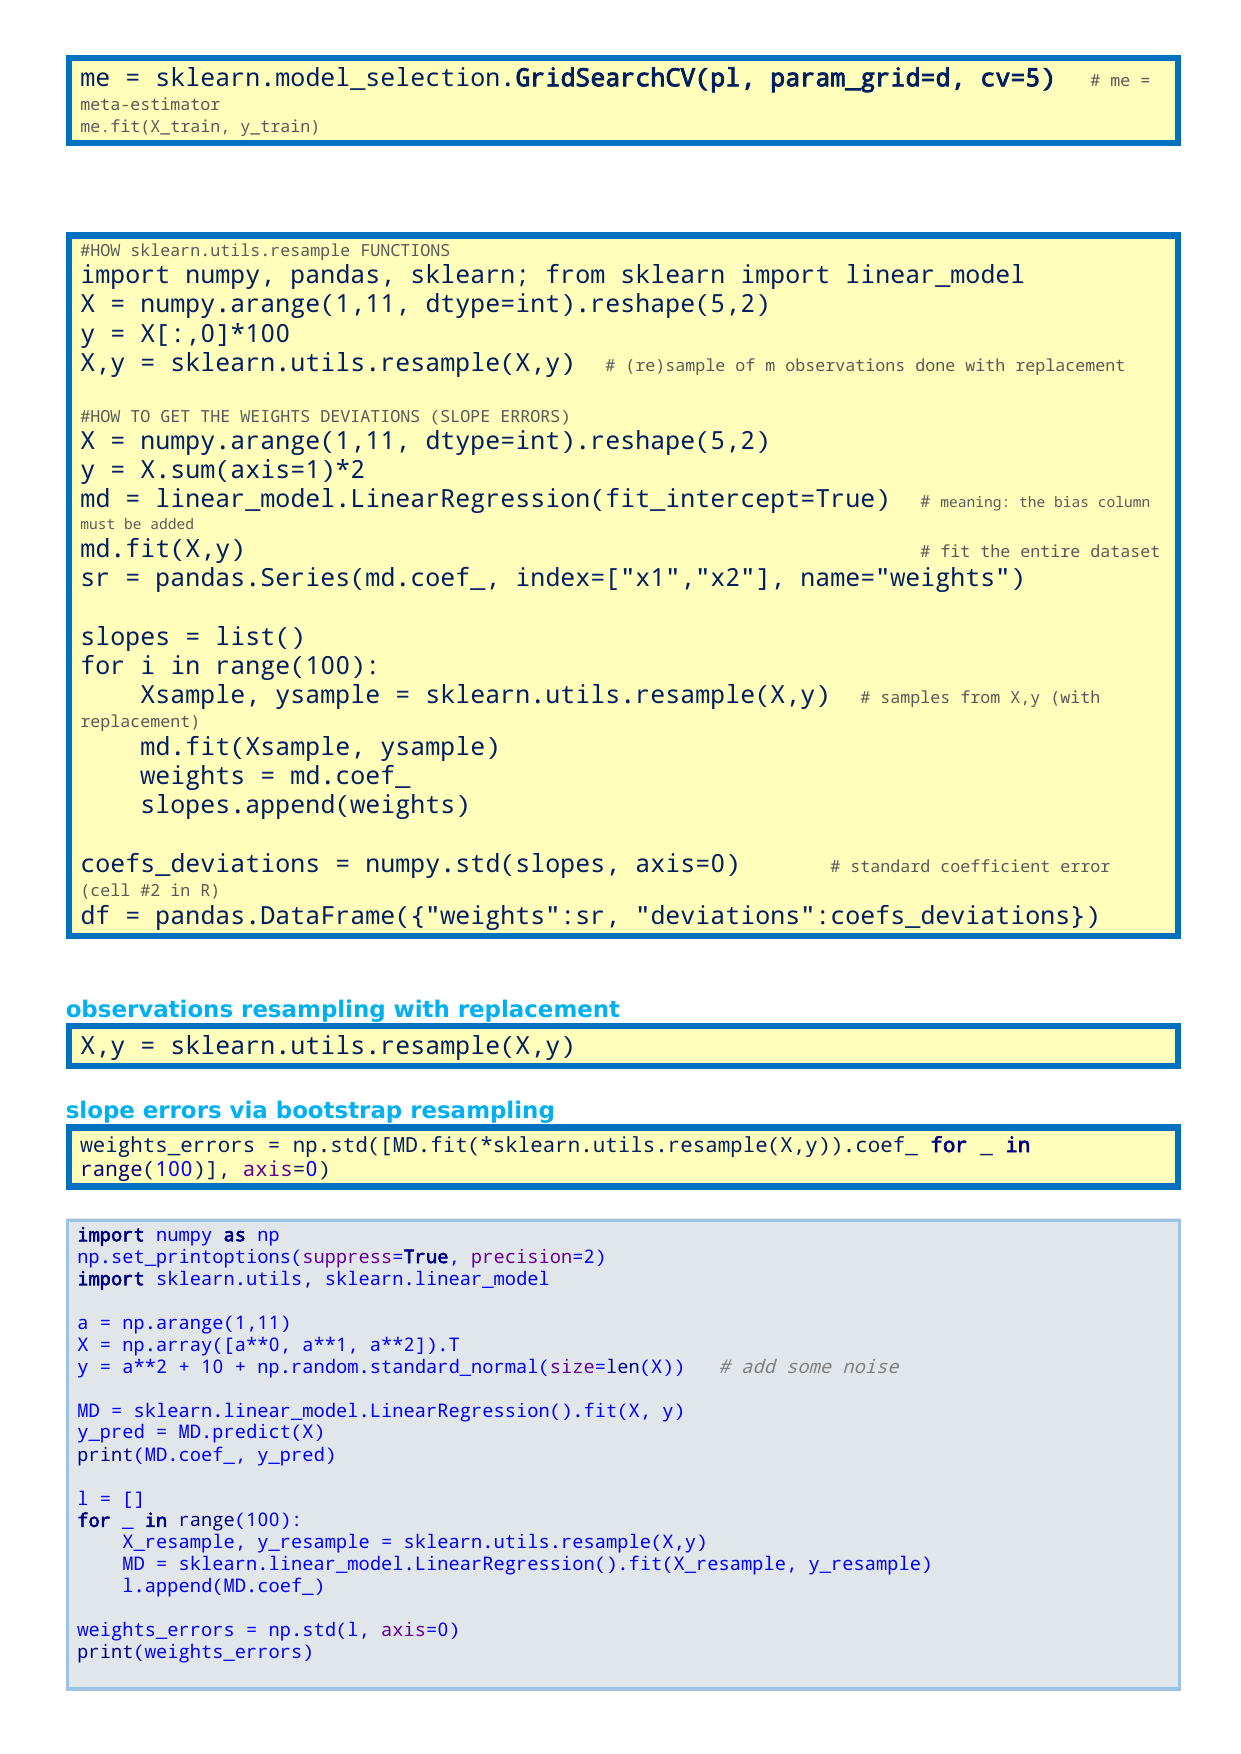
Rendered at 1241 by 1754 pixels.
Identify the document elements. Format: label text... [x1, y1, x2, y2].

text slopes.append(weights) [72, 782, 1175, 812]
text X,y = sklearn.utils.resample(X,y) [72, 1029, 1175, 1063]
text X = numpy.arange(1,11, dtype=int).reshape(5,2) [72, 418, 1175, 447]
text X = numpy.arange(1,11, dtype=int).reshape(5,2) [72, 281, 1175, 310]
text df = pandas.DataFrame({"weights":sr, "deviations":coefs_deviations}) [72, 893, 1175, 933]
text weights_errors = np.std([MD.fit(*sklearn.utils.resample(X,y)).coef_ for _ in range(100)], axis=0) [72, 1131, 1175, 1183]
text y = X[:,0]*100 [72, 310, 1175, 340]
text #HOW sklearn.utils.resample FUNCTIONS [72, 239, 1175, 252]
title observations resampling with replacement [66, 996, 1181, 1023]
text y = X.sum(axis=1)*2 [72, 447, 1175, 476]
text md = linear_model.LinearRegression(fit_intercept=True) # meaning: the bias column must be added [72, 476, 1175, 526]
text Xsample, ysample = sklearn.utils.resample(X,y) # samples from X,y (with replacement) [72, 672, 1175, 724]
text coefs_deviations = numpy.std(slopes, axis=0) # standard coefficient error (cell #2 in R) [72, 841, 1175, 893]
text md.fit(X,y) # fit the entire dataset [72, 526, 1175, 555]
text sr = pandas.Series(md.coef_, index=["x1","x2"], name="weights") [72, 555, 1175, 584]
text md.fit(Xsample, ysample) [72, 724, 1175, 753]
title slope errors via bootstrap resampling [66, 1098, 1181, 1124]
text X,y = sklearn.utils.resample(X,y) # (re)sample of m observations done with replacement [72, 340, 1175, 369]
text weights = md.coef_ [72, 753, 1175, 782]
text #HOW TO GET THE WEIGHTS DEVIATIONS (SLOPE ERRORS) [72, 398, 1175, 418]
text slopes = list() [72, 613, 1175, 643]
text import numpy as np np.set_printoptions(suppress=True, precision=2) import sklearn.utils, sklearn.linear_model a = np.arange(1,11) X = np.array([a**0, a**1, a**2]).T y = a**2 + 10 + np.random.standard_normal(size=len(X)) # add some noise MD = sklearn.linear_model.LinearRegression().fit(X, y) y_pred = MD.predict(X) print(MD.coef_, y_pred) l = [] for _ in range(100): X_resample, y_resample = sklearn.utils.resample(X,y) MD = sklearn.linear_model.LinearRegression().fit(X_resample, y_resample) l.append(MD.coef_) weights_errors = np.std(l, axis=0) print(weights_errors) [69, 1222, 1178, 1687]
text me = sklearn.model_selection.GridSearchCV(pl, param_grid=d, cv=5) # me = meta-estimator me.fit(X_train, y_train) [72, 61, 1175, 140]
text import numpy, pandas, sklearn; from sklearn import linear_model [72, 252, 1175, 281]
text for i in range(100): [72, 643, 1175, 672]
